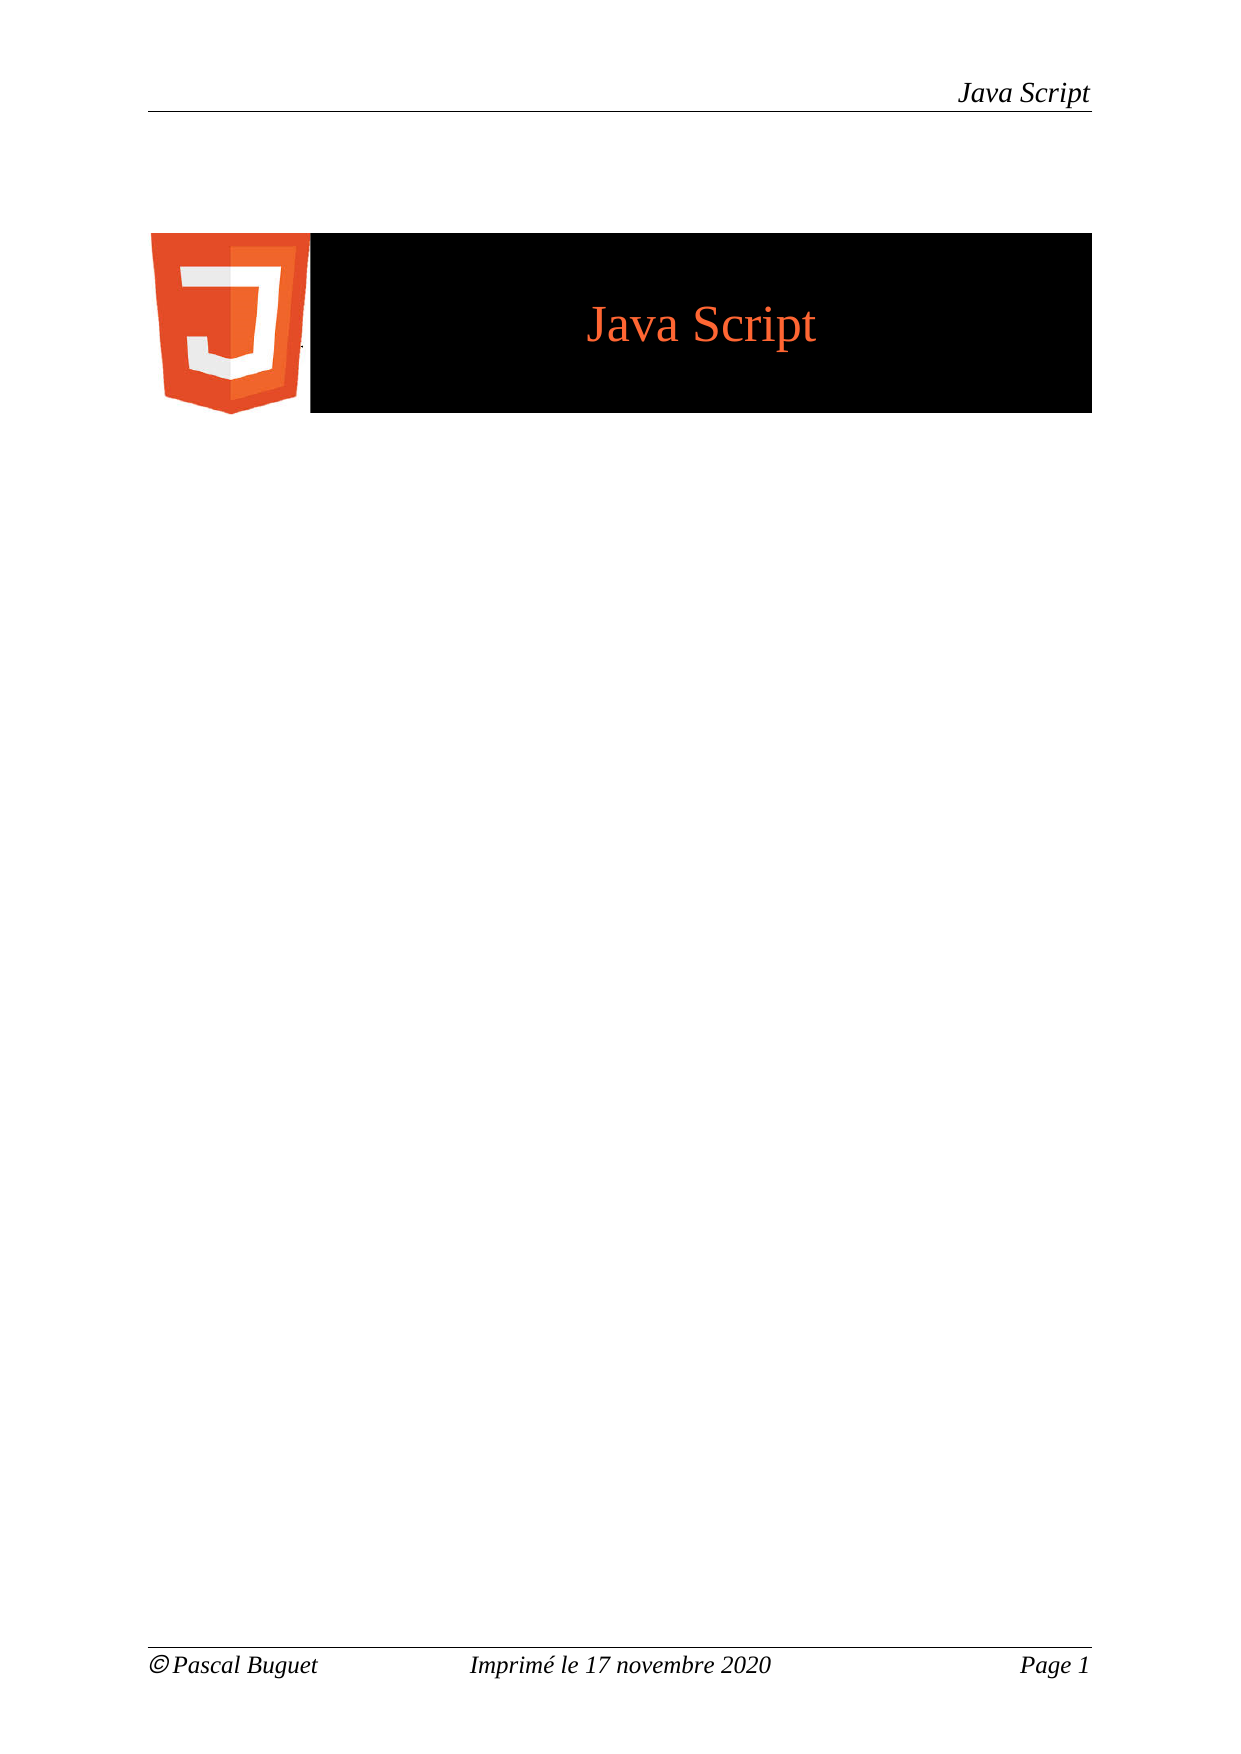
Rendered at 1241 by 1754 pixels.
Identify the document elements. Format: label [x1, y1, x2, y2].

picture [147, 233, 311, 415]
